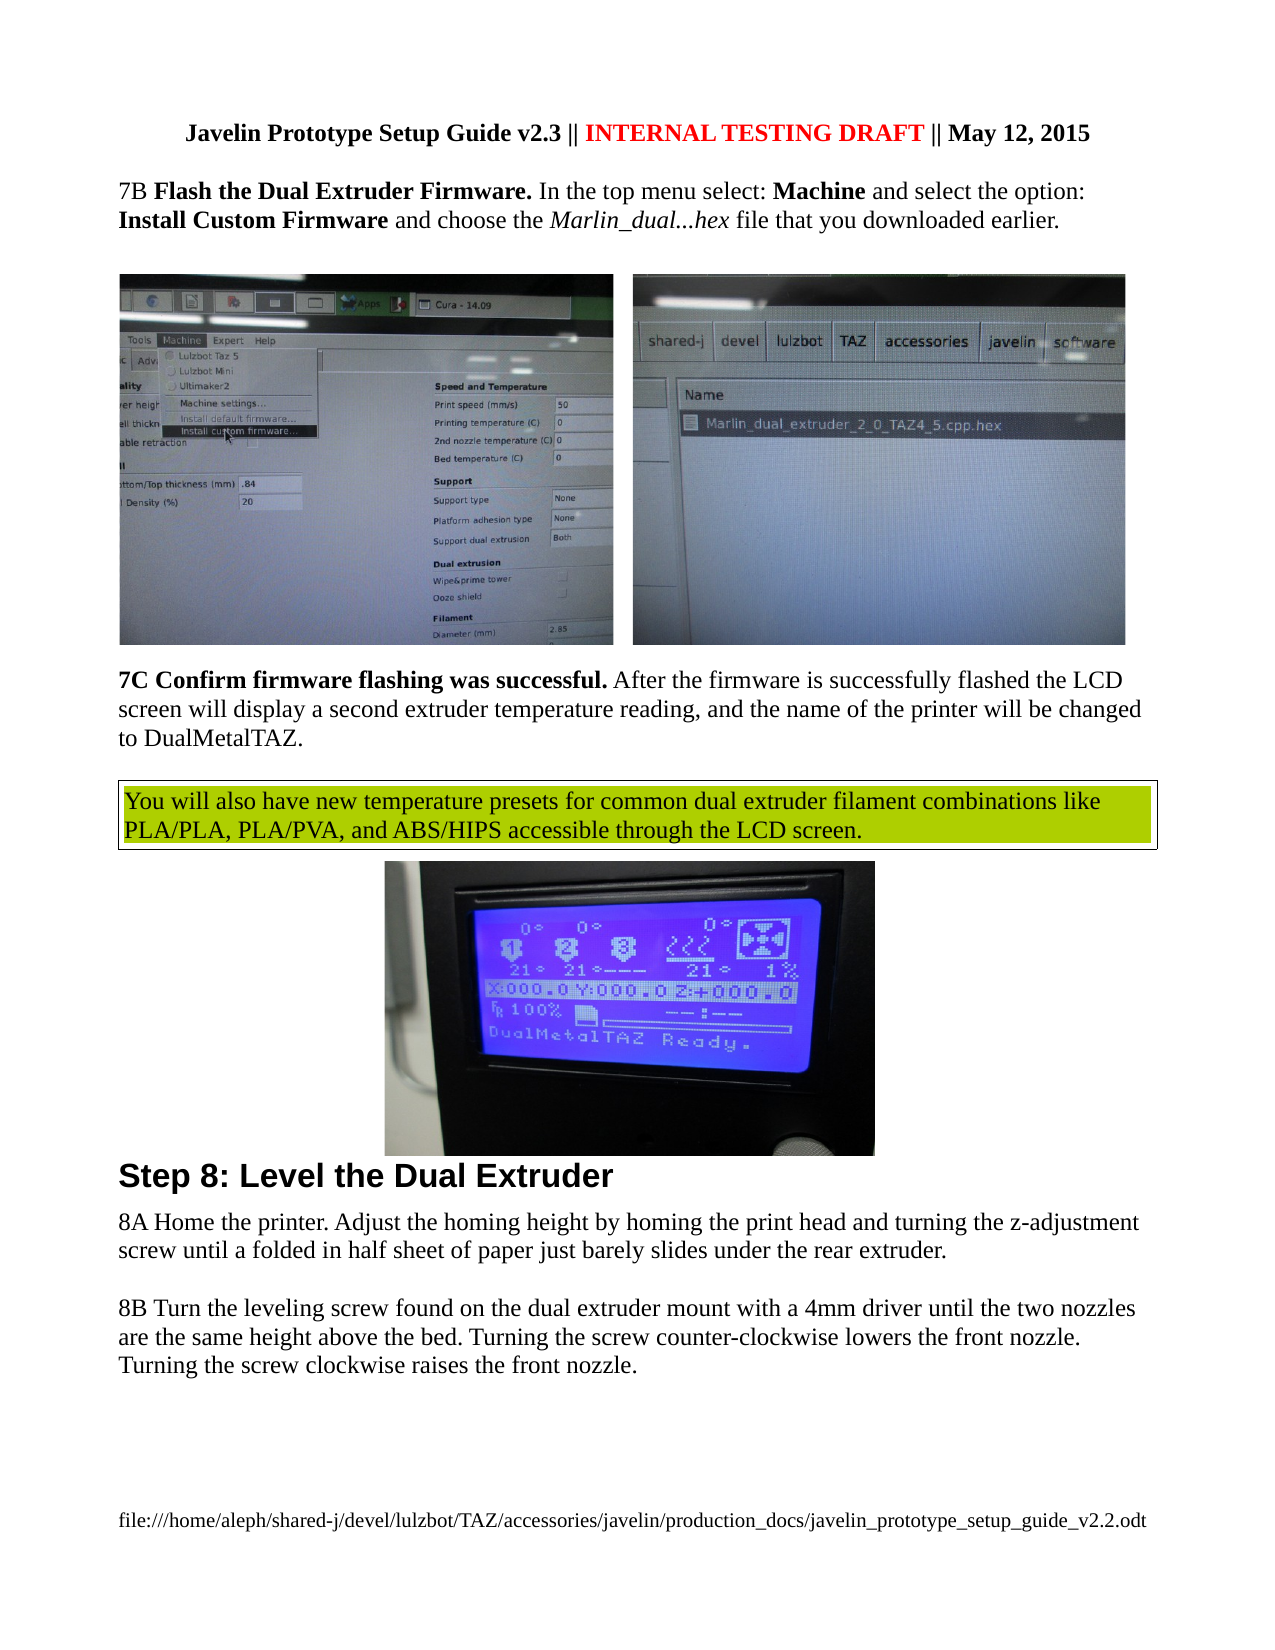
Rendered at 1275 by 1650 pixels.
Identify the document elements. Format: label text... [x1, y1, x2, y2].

subtitle Step 8: Level the Dual Extruder [118, 870, 1157, 1194]
picture [119, 274, 614, 645]
text 8B Turn the leveling screw found on the dual extruder mount with a 4mm driver until the two nozzles are the same height above the bed. Turning the screw counter-clockwise lowers the front nozzle. Turning the screw clockwise raises the front nozzle. [118, 1293, 1157, 1379]
text 7B Flash the Dual Extruder Firmware. In the top menu select: Machine and select the option: Install Custom Firmware and choose the Marlin_dual...hex file that you downloaded earlier. [118, 176, 1157, 234]
picture [632, 274, 1126, 645]
table_header You will also have new temperature presets for common dual extruder filament combinations like PLA/PLA, PLA/PVA, and ABS/HIPS accessible through the LCD screen. [119, 781, 1157, 849]
text 7C Confirm firmware flashing was successful. After the firmware is successfully flashed the LCD screen will display a second extruder temperature reading, and the name of the printer will be changed to DualMetalTAZ. [118, 263, 1157, 751]
picture [384, 861, 875, 1156]
text 8A Home the printer. Adjust the homing height by homing the print head and turning the z-adjustment screw until a folded in half sheet of paper just barely slides under the rear extruder. [118, 1207, 1157, 1264]
